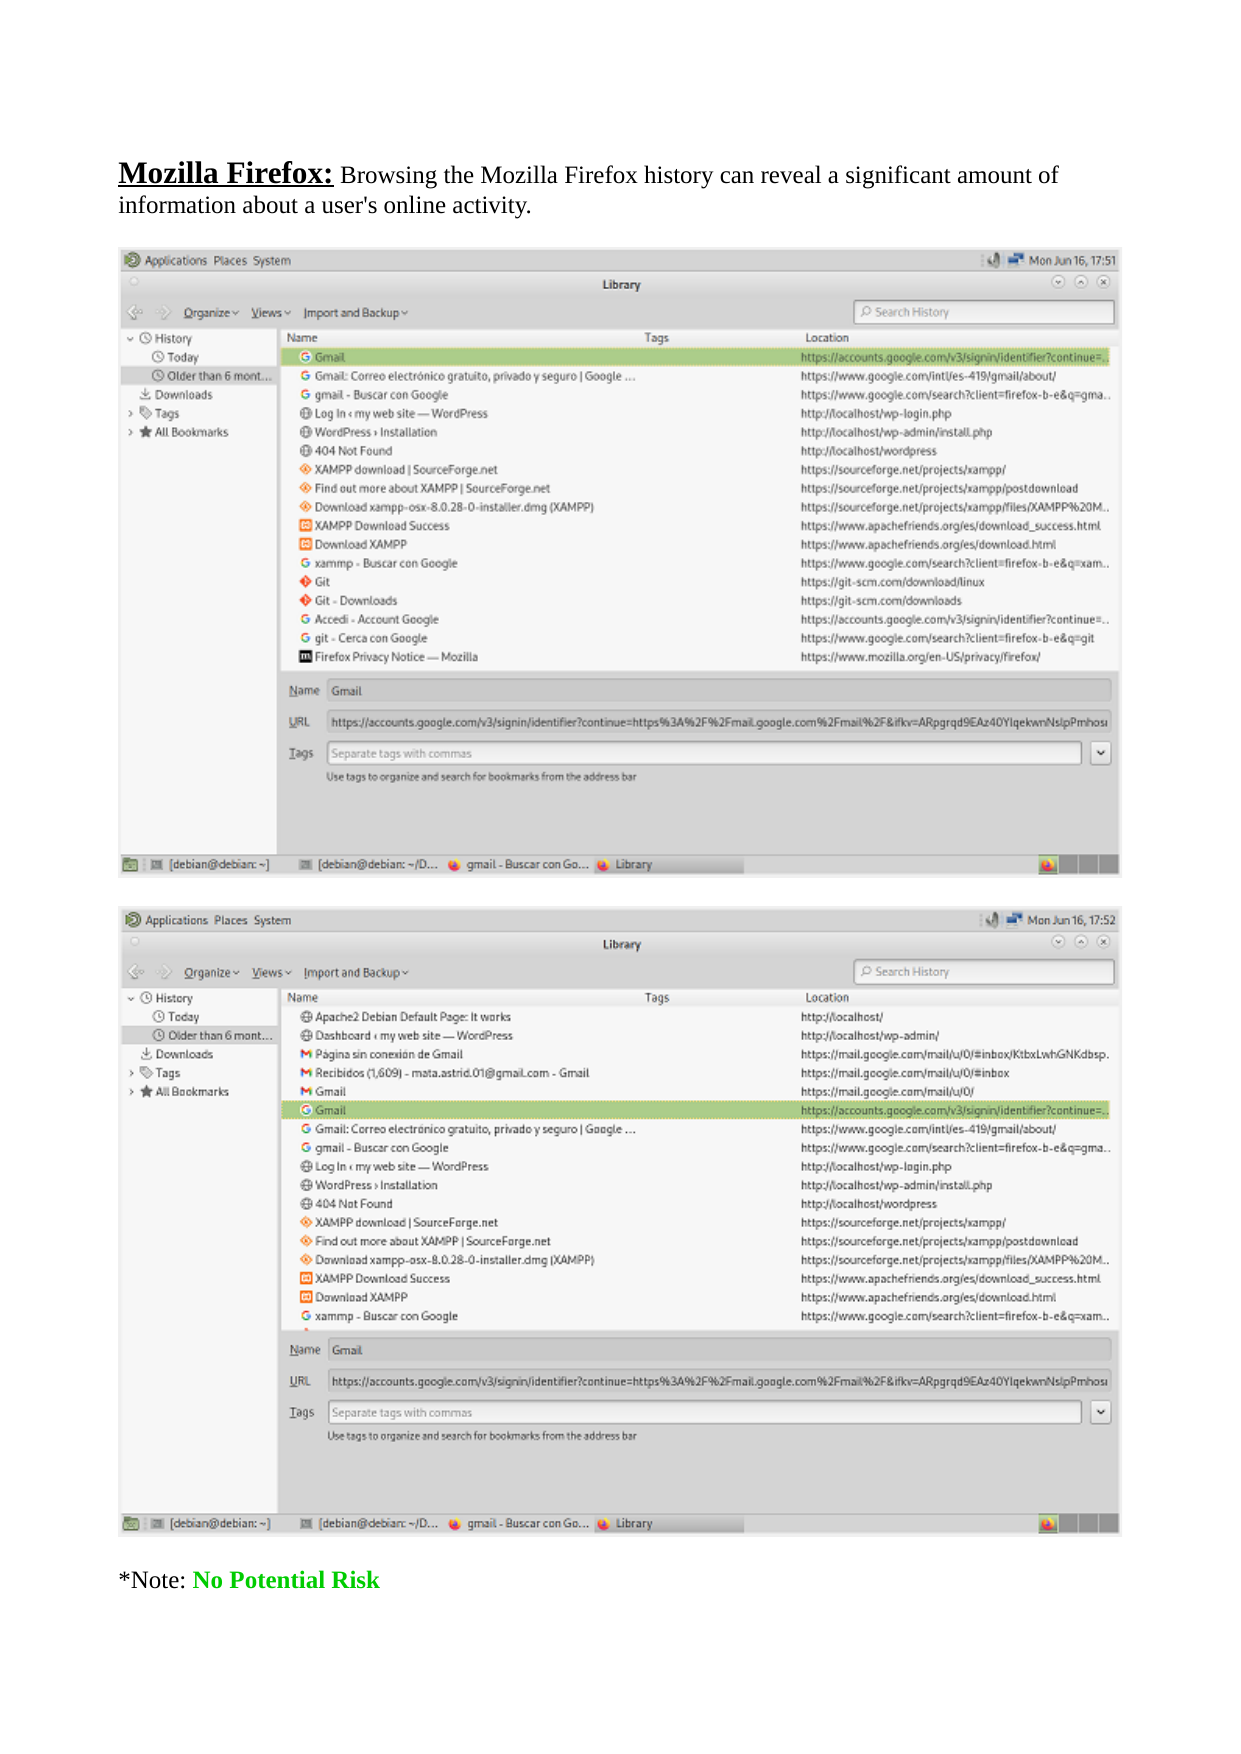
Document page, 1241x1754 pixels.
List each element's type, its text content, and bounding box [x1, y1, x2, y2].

text Mozilla Firefox: Browsing the Mozilla Firefox history can reveal a significant amount of information about a user's online activity. [118, 154, 1122, 219]
picture [118, 906, 1123, 1537]
picture [118, 247, 1123, 878]
text *Note: No Potential Risk [118, 1566, 1122, 1594]
